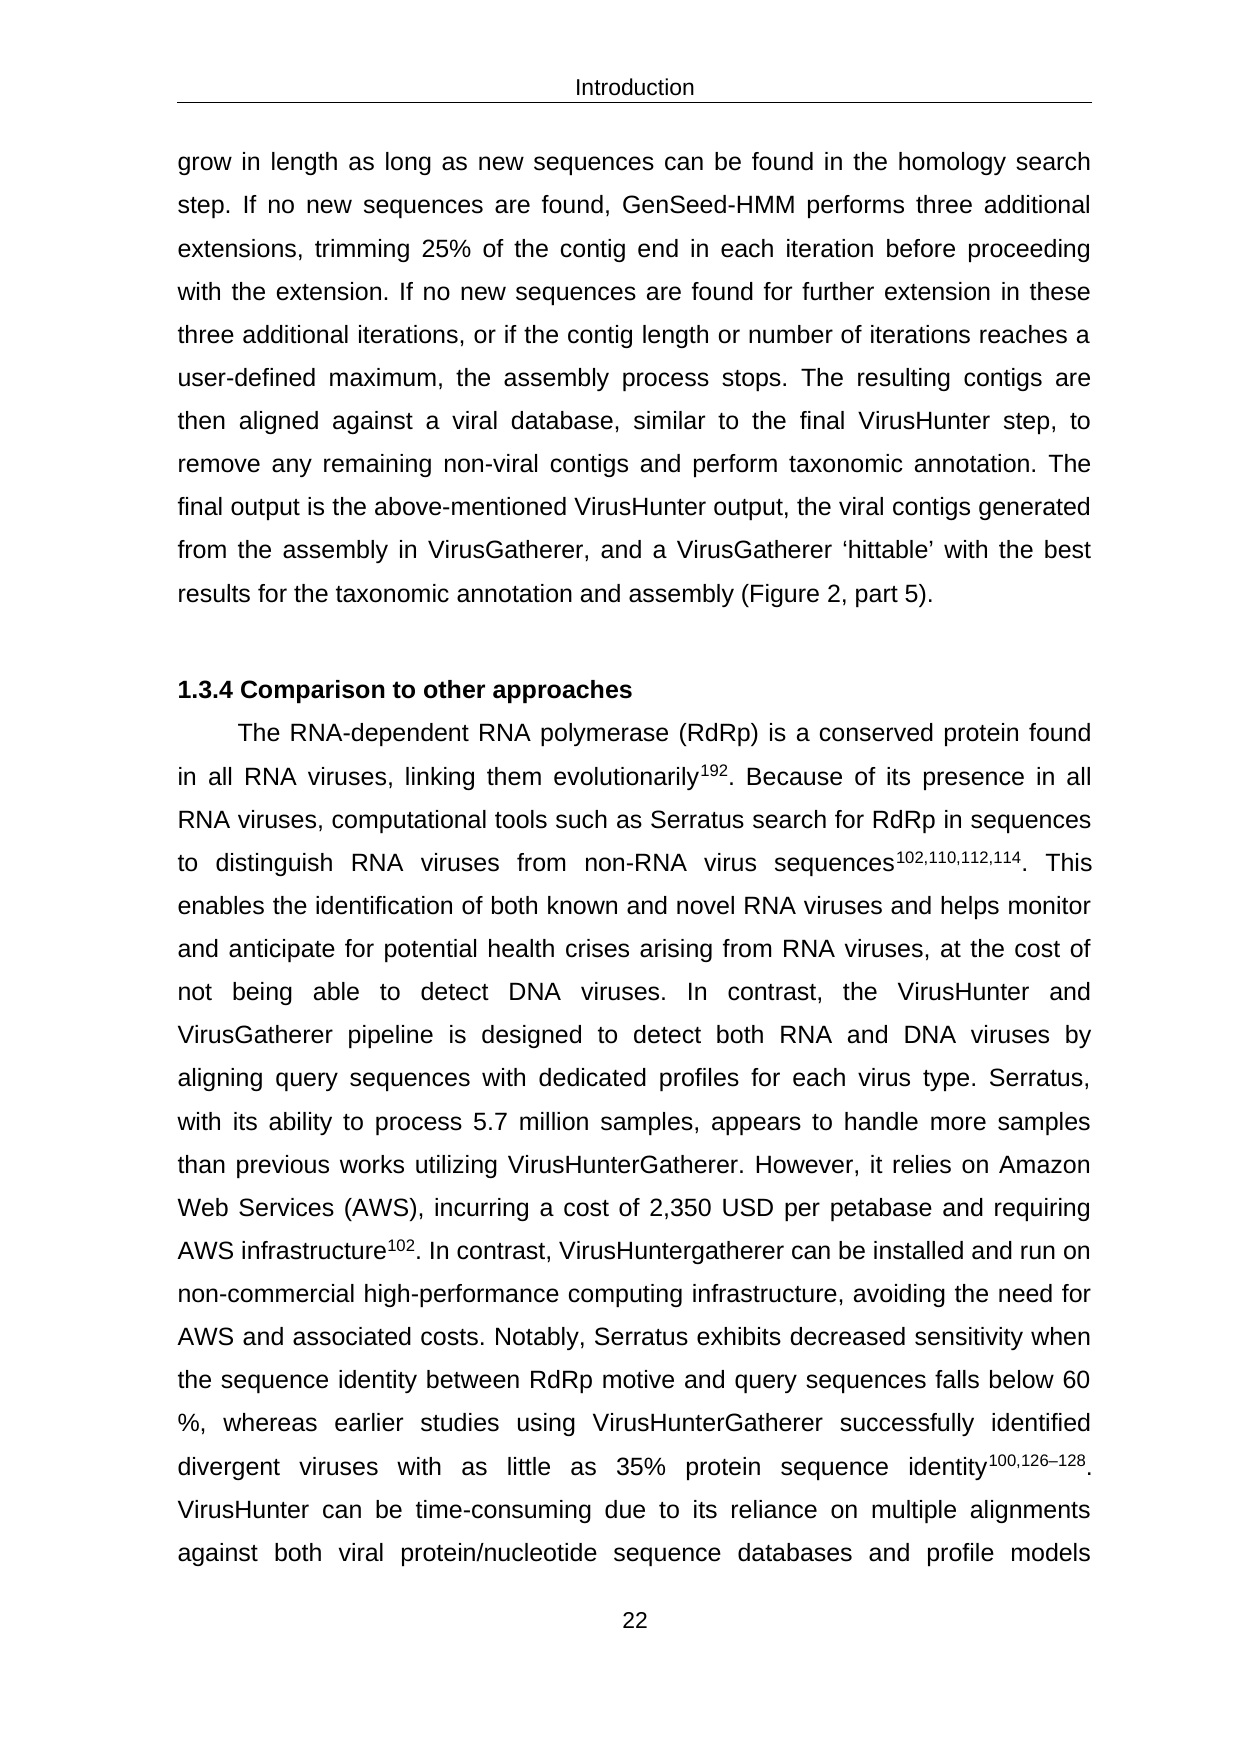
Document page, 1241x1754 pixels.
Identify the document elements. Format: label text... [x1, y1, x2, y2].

subtitle 1.3.4 Comparison to other approaches [177, 675, 1092, 704]
text grow in length as long as new sequences can be found in the homology search step. If no new sequences are found, GenSeed-HMM performs three additional extensions, trimming 25% of the contig end in each iteration before proceeding with the extension. If no new sequences are found for further extension in these three additional iterations, or if the contig length or number of iterations reaches a user-defined maximum, the assembly process stops. The resulting contigs are then aligned against a viral database, similar to the final VirusHunter step, to remove any remaining non-viral contigs and perform taxonomic annotation. The final output is the above-mentioned VirusHunter output, the viral contigs generated from the assembly in VirusGatherer, and a VirusGatherer ‘hittable’ with the best results for the taxonomic annotation and assembly (Figure 2, part 5). [177, 147, 1092, 607]
text The RNA-dependent RNA polymerase (RdRp) is a conserved protein found in all RNA viruses, linking them evolutionarily192. Because of its presence in all RNA viruses, computational tools such as Serratus search for RdRp in sequences to distinguish RNA viruses from non-RNA virus sequences102,110,112,114. This enables the identification of both known and novel RNA viruses and helps monitor and anticipate for potential health crises arising from RNA viruses, at the cost of not being able to detect DNA viruses. In contrast, the VirusHunter and VirusGatherer pipeline is designed to detect both RNA and DNA viruses by aligning query sequences with dedicated profiles for each virus type. Serratus, with its ability to process 5.7 million samples, appears to handle more samples than previous works utilizing VirusHunterGatherer. However, it relies on Amazon Web Services (AWS), incurring a cost of 2,350 USD per petabase and requiring AWS infrastructure102. In contrast, VirusHuntergatherer can be installed and run on non-commercial high-performance computing infrastructure, avoiding the need for AWS and associated costs. Notably, Serratus exhibits decreased sensitivity when the sequence identity between RdRp motive and query sequences falls below 60 %, whereas earlier studies using VirusHunterGatherer successfully identified divergent viruses with as little as 35% protein sequence identity100,126–128. VirusHunter can be time-consuming due to its reliance on multiple alignments against both viral protein/nucleotide sequence databases and profile models [177, 718, 1092, 1566]
